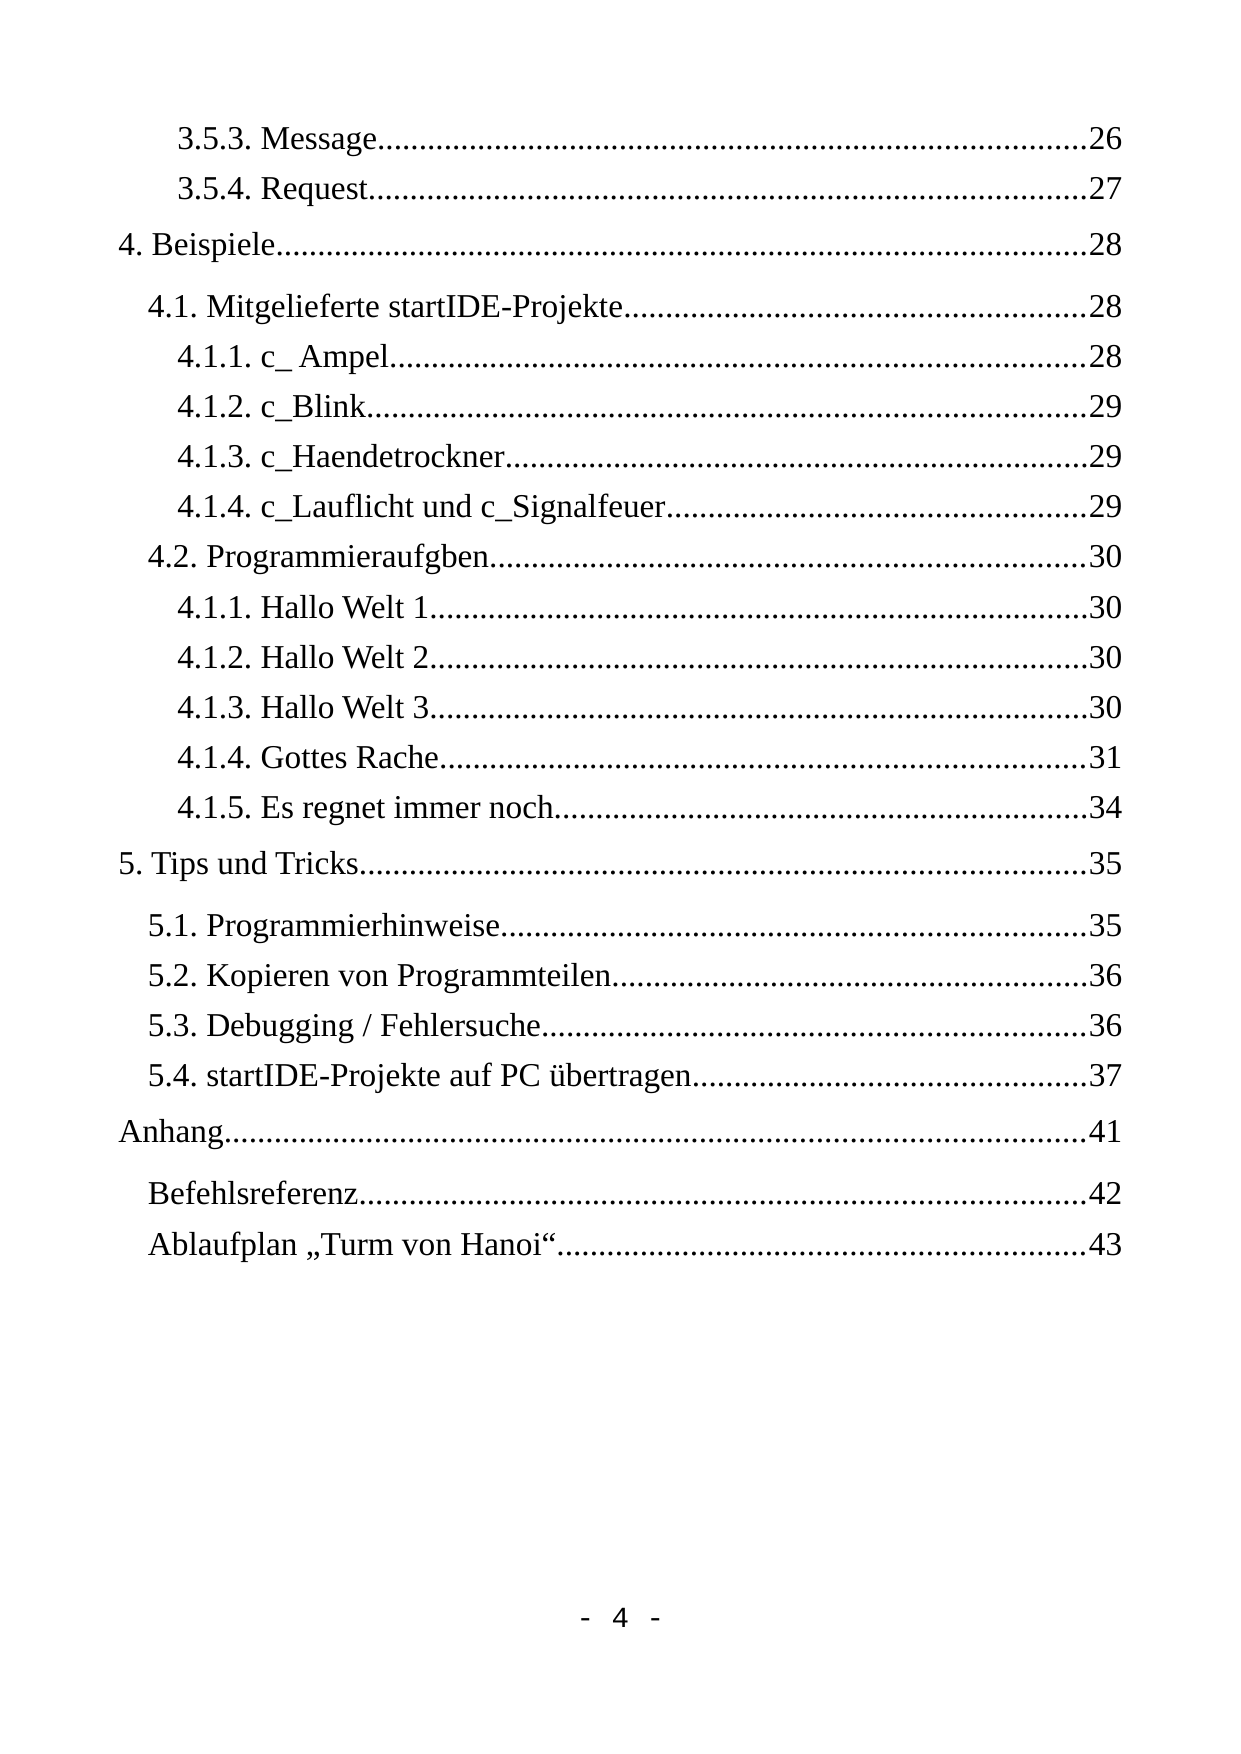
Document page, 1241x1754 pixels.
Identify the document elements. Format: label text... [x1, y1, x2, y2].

text 4.1.4. Gottes Rache 31 [177, 737, 1122, 776]
text 4.1.4. c_Lauflicht und c_Signalfeuer 29 [177, 487, 1122, 525]
text 5. Tips und Tricks 35 [118, 843, 1122, 882]
text 5.1. Programmierhinweise 35 [148, 905, 1122, 944]
text 4.1.5. Es regnet immer noch... 34 [177, 787, 1122, 826]
text 5.4. startIDE-Projekte auf PC übertragen 37 [148, 1056, 1122, 1094]
text 4.2. Programmieraufgben 30 [148, 537, 1122, 575]
text 4.1. Mitgelieferte startIDE-Projekte 28 [148, 286, 1122, 324]
text 4. Beispiele 28 [118, 224, 1122, 263]
text 5.3. Debugging / Fehlersuche 36 [148, 1006, 1122, 1044]
text 5.2. Kopieren von Programmteilen 36 [148, 955, 1122, 994]
text Befehlsreferenz 42 [148, 1174, 1122, 1212]
text 3.5.3. Message 26 [177, 118, 1122, 156]
text 4.1.3. c_Haendetrockner 29 [177, 437, 1122, 475]
text 4.1.1. c_ Ampel 28 [177, 336, 1122, 375]
text 4.1.2. Hallo Welt 2 30 [177, 637, 1122, 675]
text 4.1.2. c_Blink 29 [177, 386, 1122, 425]
text Anhang 41 [118, 1112, 1122, 1150]
text Ablaufplan „Turm von Hanoi“ 43 [148, 1224, 1122, 1262]
text 4.1.3. Hallo Welt 3 30 [177, 687, 1122, 725]
text 3.5.4. Request 27 [177, 168, 1122, 207]
text 4.1.1. Hallo Welt 1 30 [177, 587, 1122, 625]
